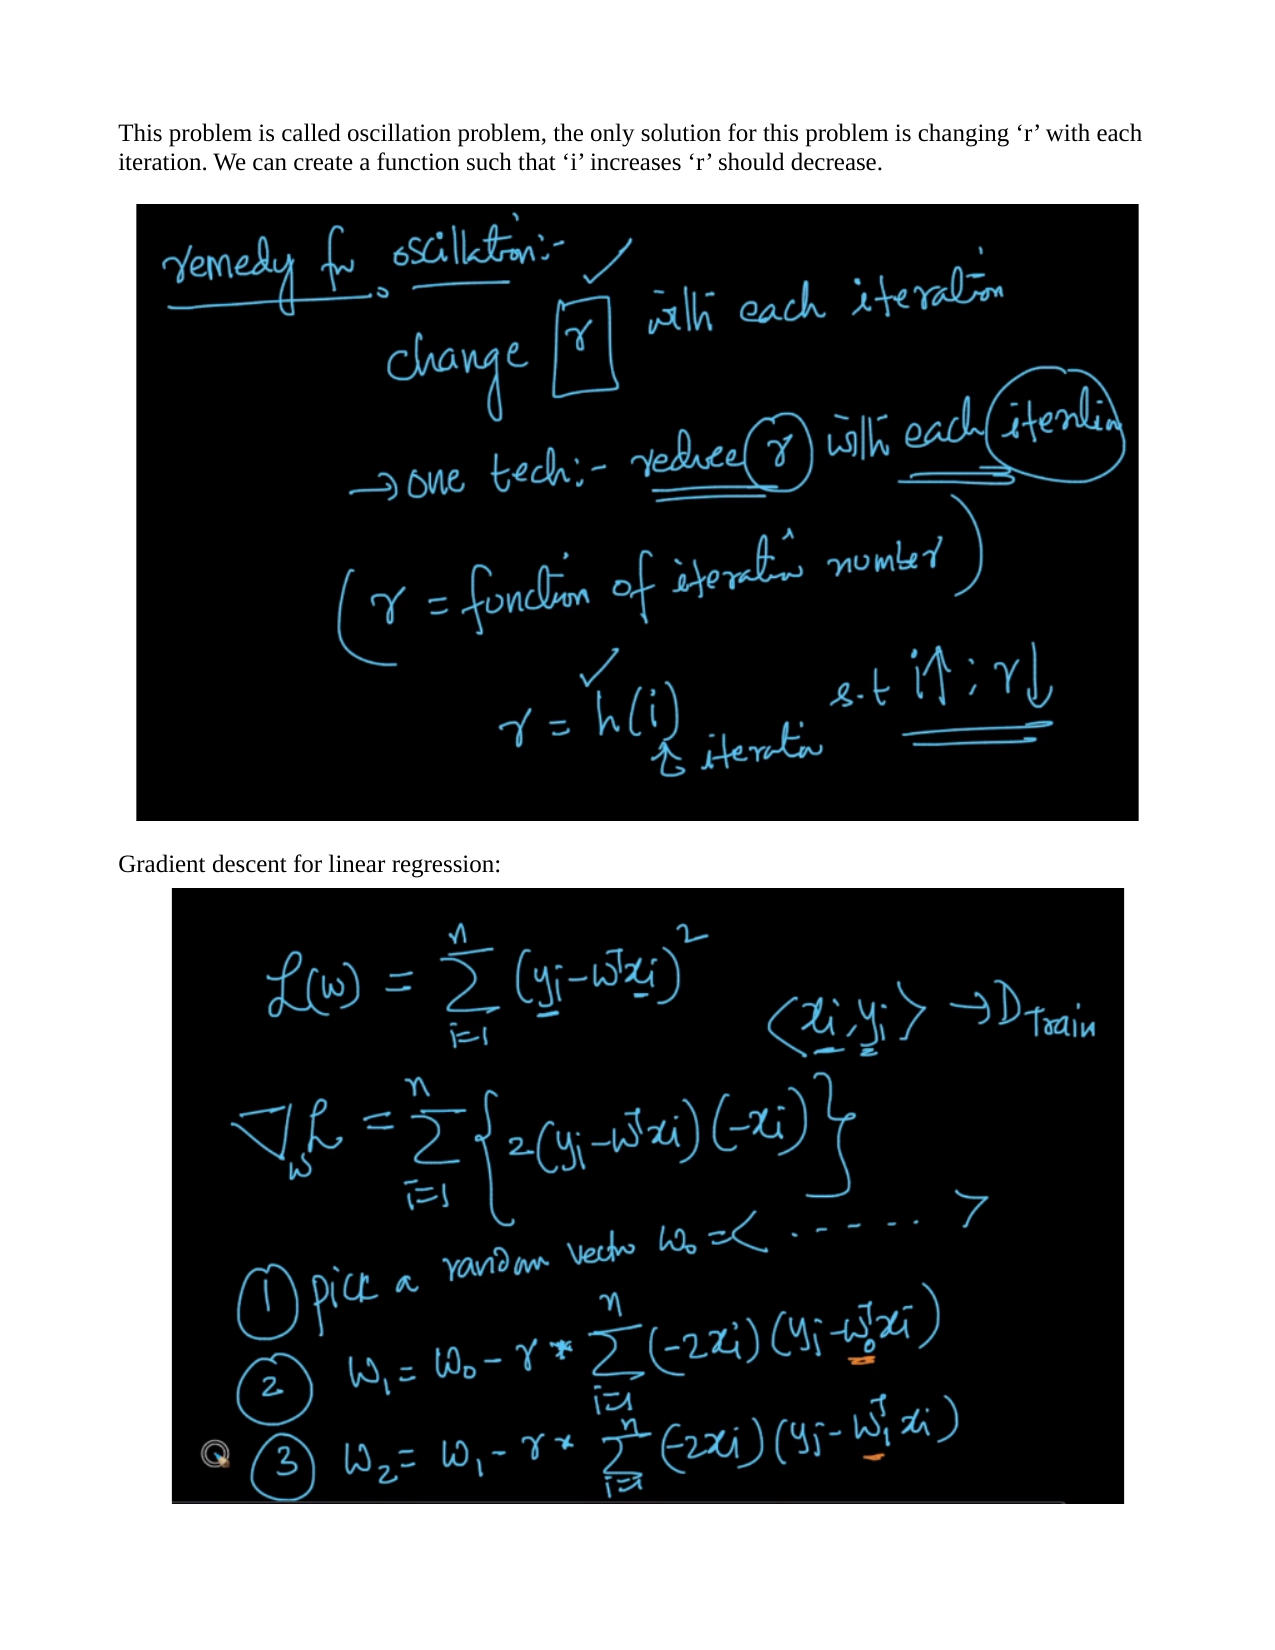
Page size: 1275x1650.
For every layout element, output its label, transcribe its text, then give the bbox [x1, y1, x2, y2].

picture [136, 204, 1139, 821]
text This problem is called oscillation problem, the only solution for this problem is changing ‘r’ with each iteration. We can create a function such that ‘i’ increases ‘r’ should decrease. [118, 118, 1157, 176]
text Gradient descent for linear regression: [118, 849, 1157, 878]
picture [171, 888, 1125, 1504]
